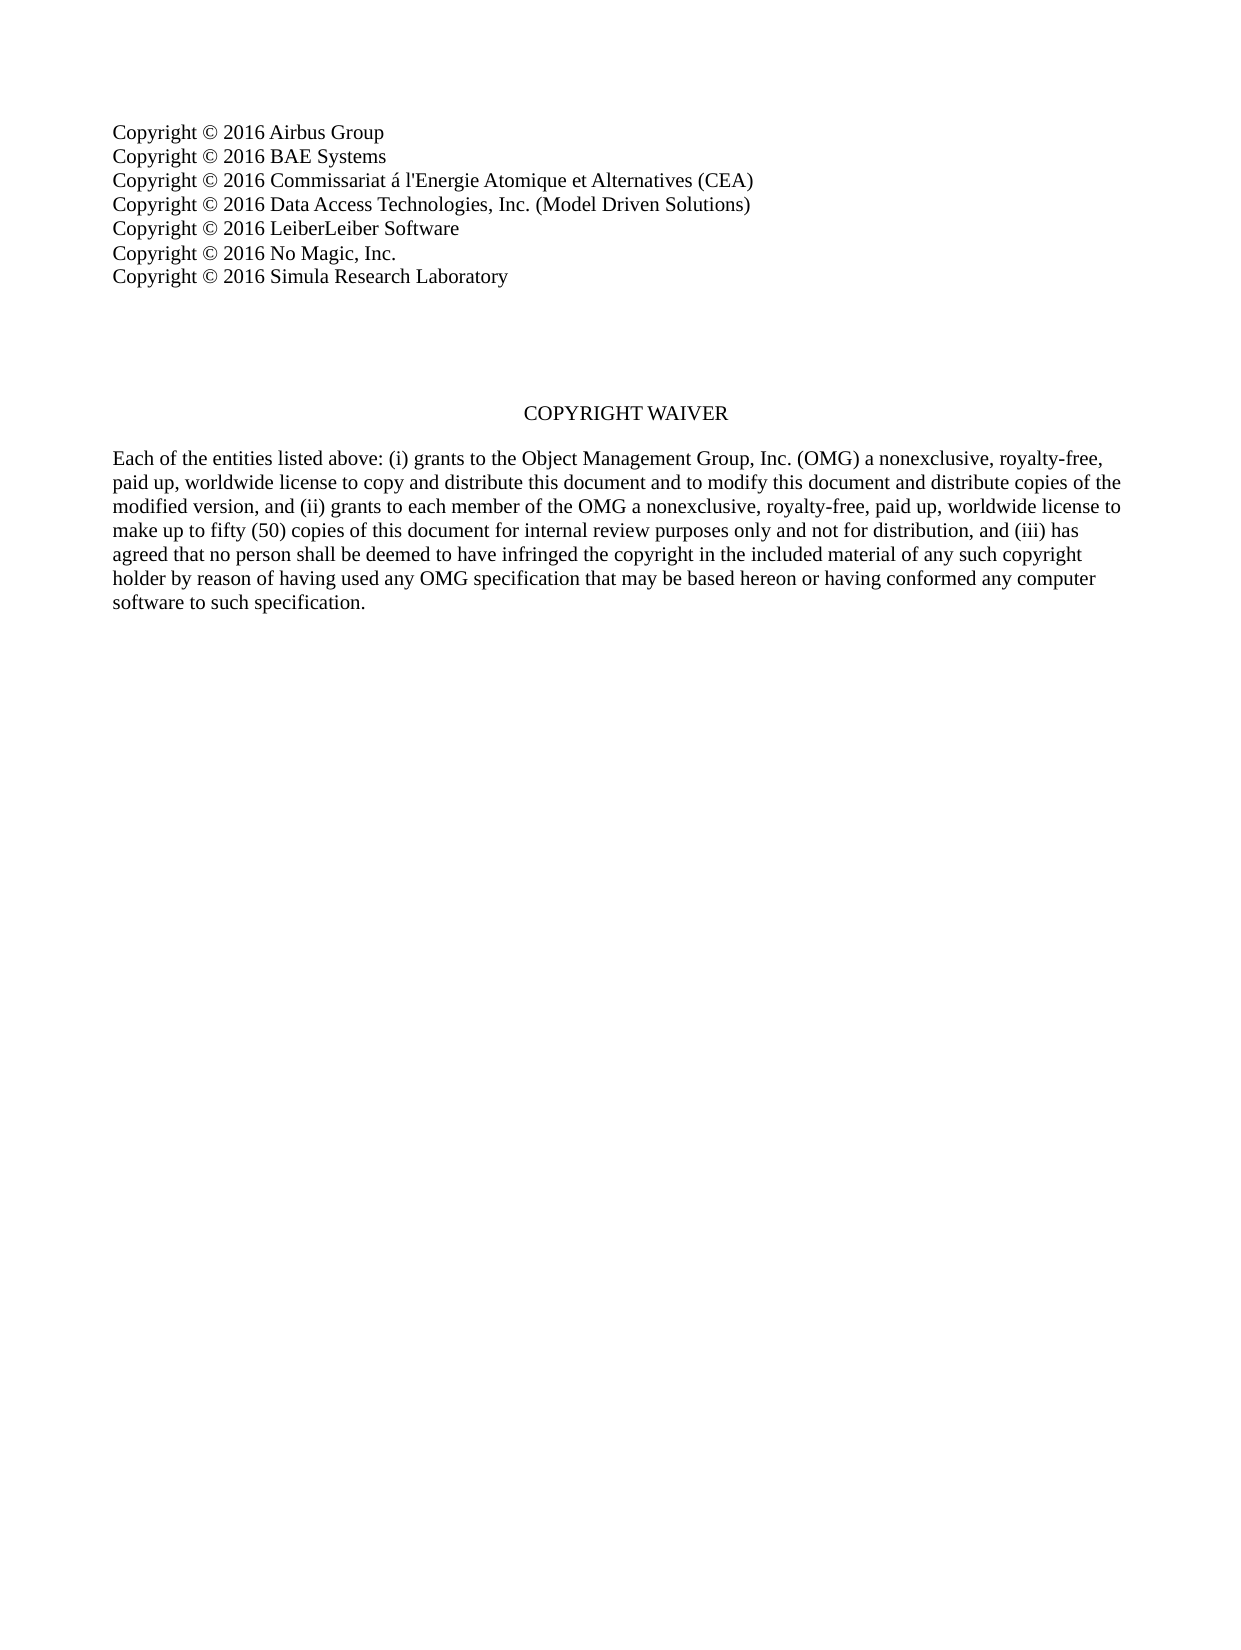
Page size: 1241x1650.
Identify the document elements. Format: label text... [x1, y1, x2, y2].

text Copyright © 2016 No Magic, Inc. [112, 240, 1125, 264]
text Copyright © 2016 Simula Research Laboratory [112, 264, 1125, 288]
text Copyright © 2016 BAE Systems [112, 144, 1125, 168]
text Copyright © 2016 Data Access Technologies, Inc. (Model Driven Solutions) [112, 192, 1125, 216]
text Copyright © 2016 Commissariat á l'Energie Atomique et Alternatives (CEA) [112, 168, 1125, 192]
text Copyright © 2016 LeiberLeiber Software [112, 216, 1125, 240]
text Each of the entities listed above: (i) grants to the Object Management Group, Inc. (OMG) a nonexclusive, royalty-free, paid up, worldwide license to copy and distribute this document and to modify this document and distribute copies of the modified version, and (ii) grants to each member of the OMG a nonexclusive, royalty-free, paid up, worldwide license to make up to fifty (50) copies of this document for internal review purposes only and not for distribution, and (iii) has agreed that no person shall be deemed to have infringed the copyright in the included material of any such copyright holder by reason of having used any OMG specification that may be based hereon or having conformed any computer software to such specification. [112, 446, 1125, 614]
text Copyright © 2016 Airbus Group [112, 120, 1125, 144]
subtitle COPYRIGHT WAIVER [127, 400, 1125, 425]
